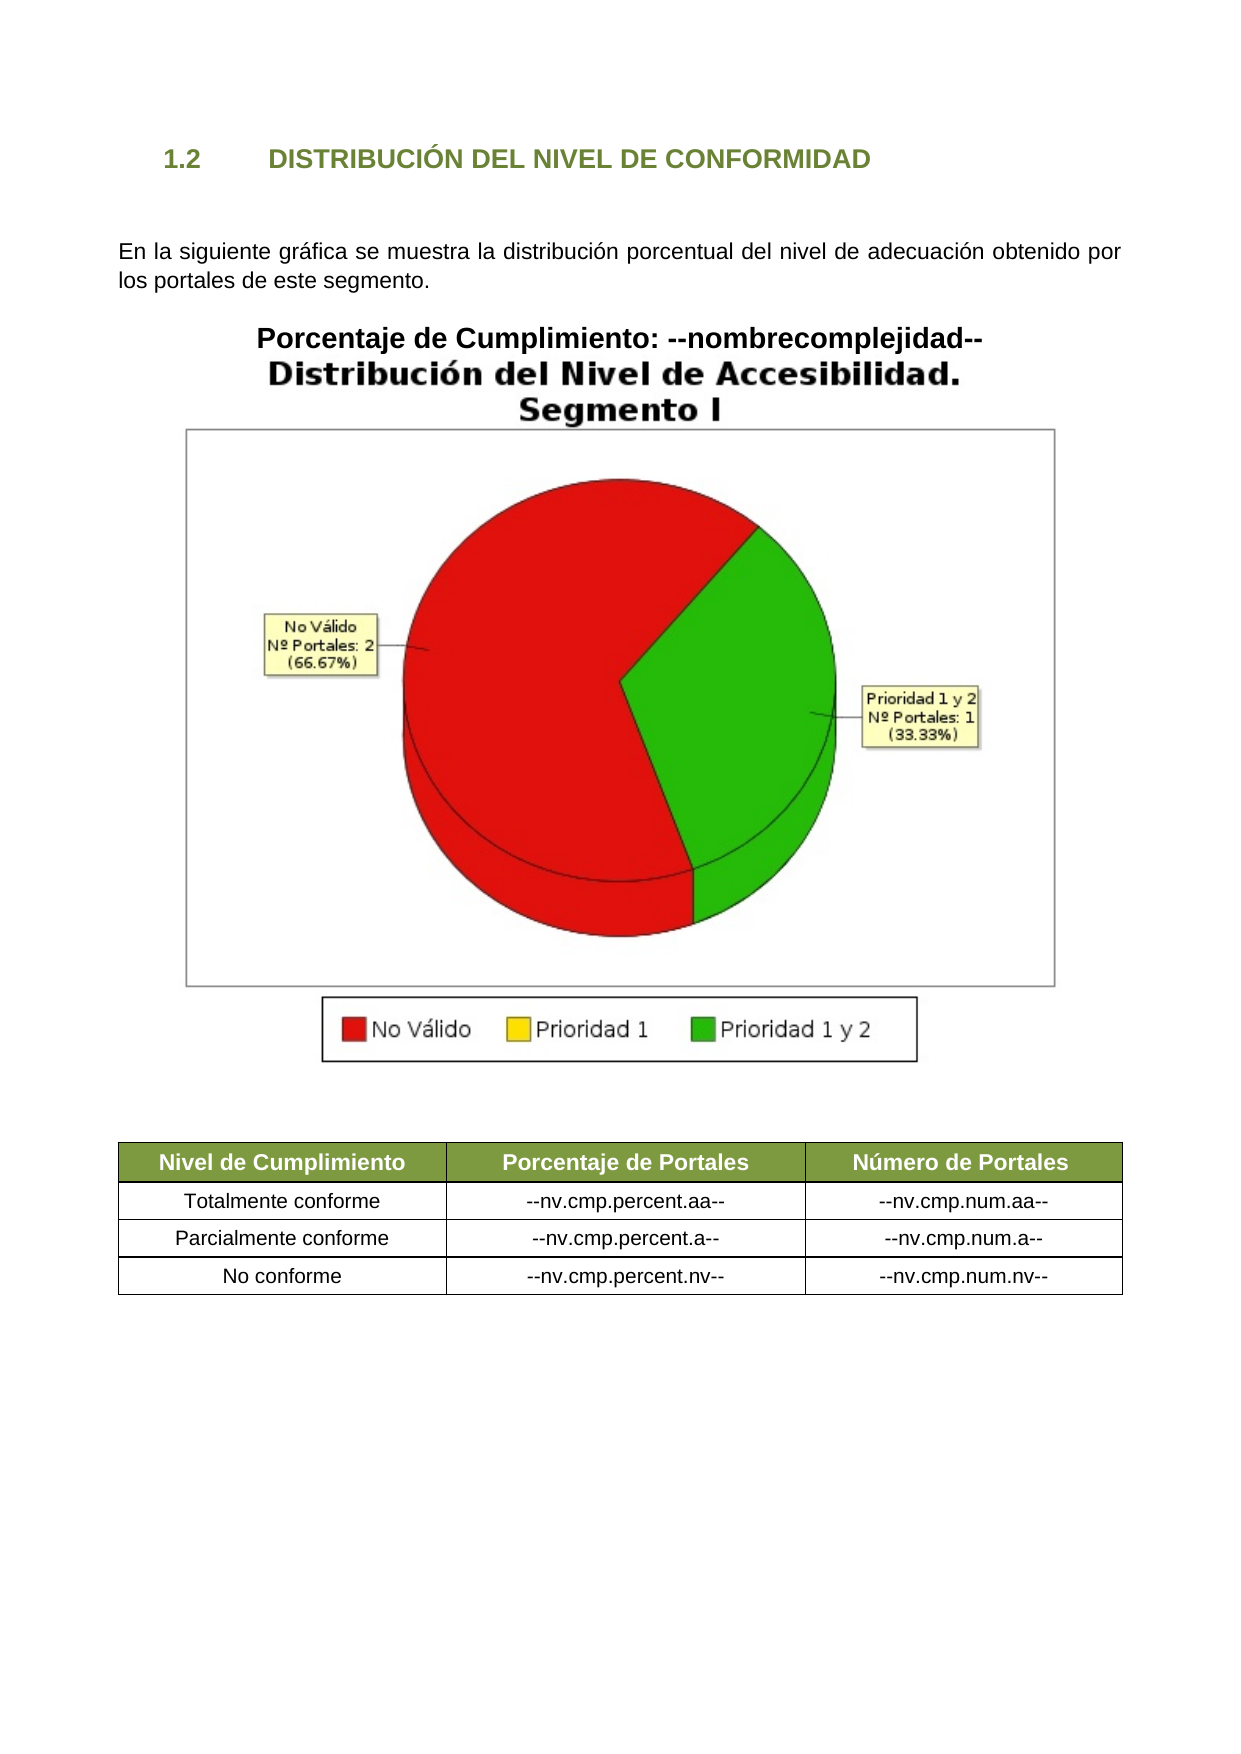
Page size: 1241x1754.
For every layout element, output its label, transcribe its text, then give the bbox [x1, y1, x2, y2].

text En la siguiente gráfica se muestra la distribución porcentual del nivel de adecuación obtenido por los portales de este segmento. [118, 238, 1122, 293]
table_cell --nv.cmp.percent.a-- [447, 1220, 805, 1256]
table_header Nivel de Cumplimiento [119, 1143, 446, 1181]
table_cell --nv.cmp.num.aa-- [806, 1183, 1122, 1219]
subtitle Distribución del nivel de conformidad [156, 143, 1122, 174]
table_cell --nv.cmp.percent.aa-- [447, 1183, 805, 1219]
table_cell Totalmente conforme [119, 1183, 446, 1219]
text Porcentaje de Cumplimiento: --nombrecomplejidad-- [118, 321, 1122, 354]
table_header Número de Portales [806, 1143, 1122, 1181]
table_cell --nv.cmp.num.a-- [806, 1220, 1122, 1256]
table_cell No conforme [119, 1258, 446, 1294]
table_cell --nv.cmp.percent.nv-- [447, 1258, 805, 1294]
table_header Porcentaje de Portales [447, 1143, 805, 1181]
table_cell Parcialmente conforme [119, 1220, 446, 1256]
table_cell --nv.cmp.num.nv-- [806, 1258, 1122, 1294]
picture [178, 354, 1062, 1064]
